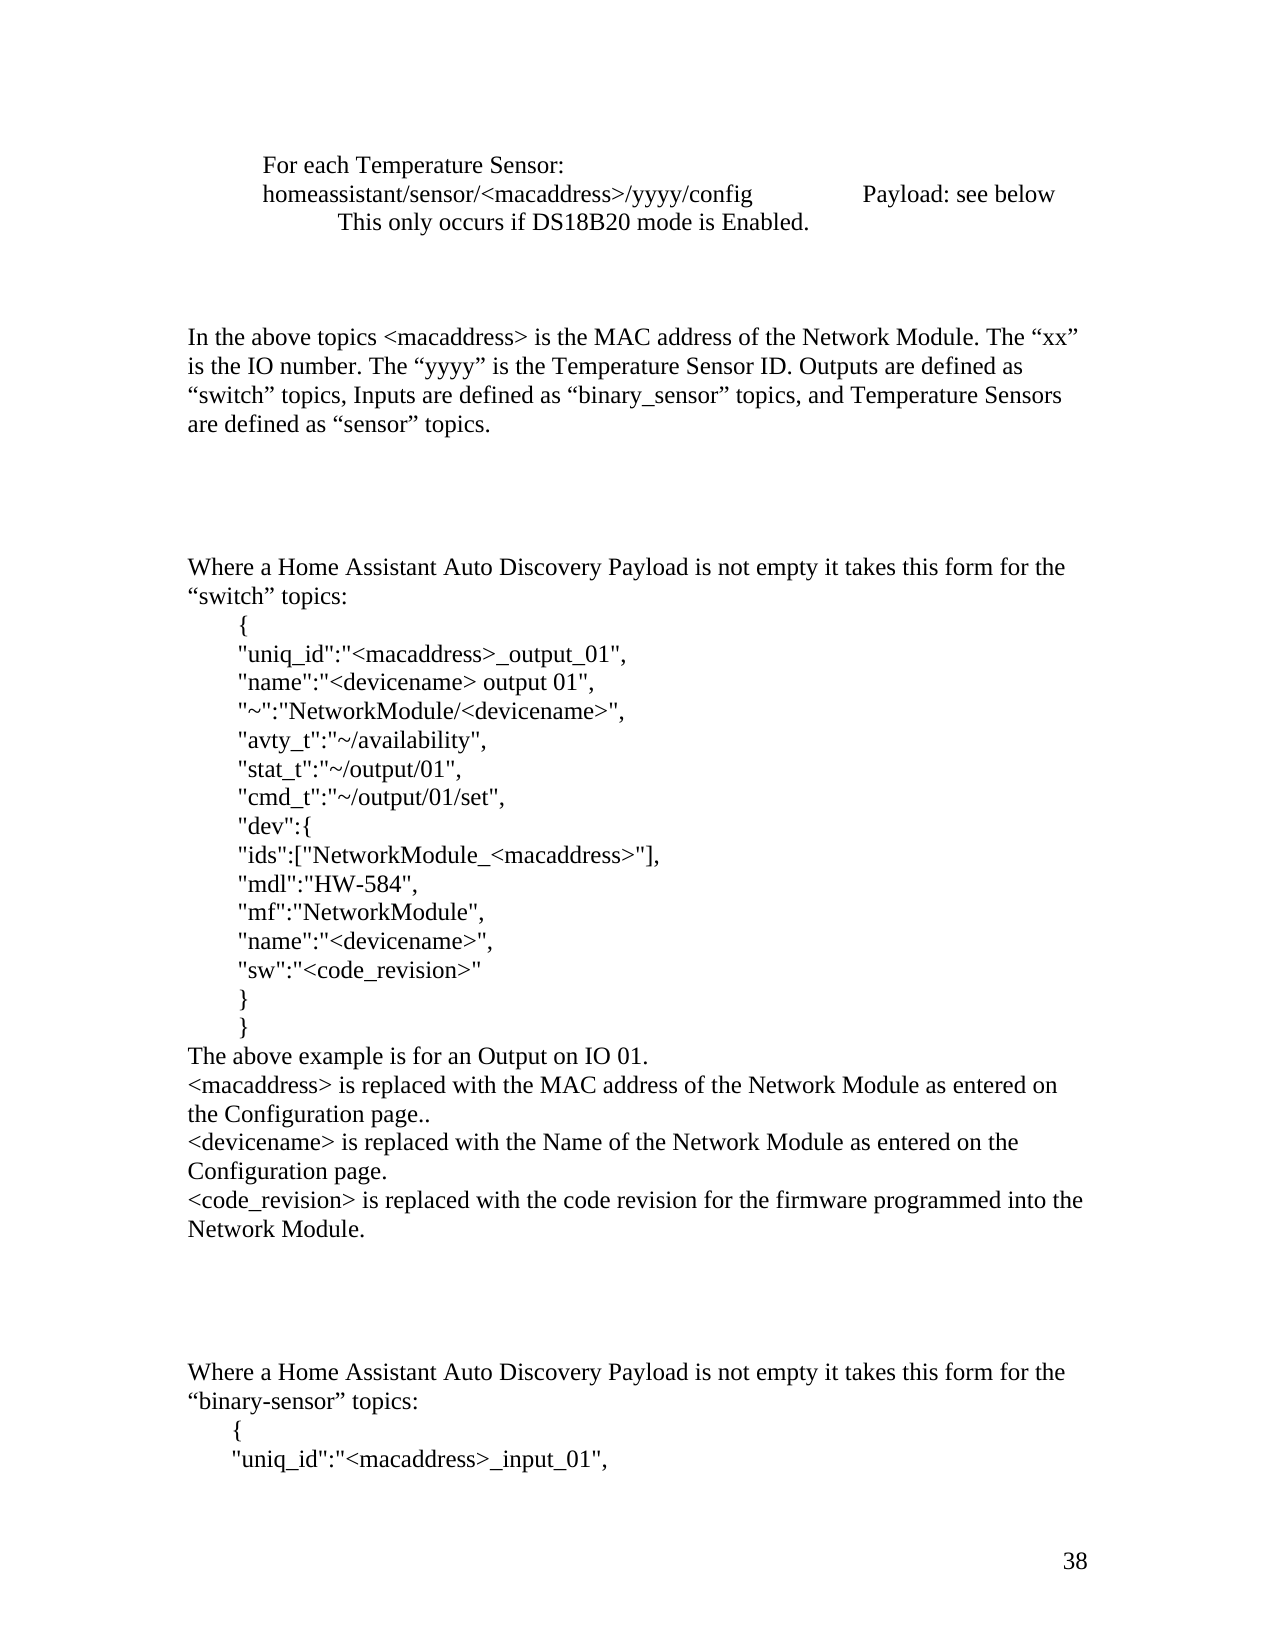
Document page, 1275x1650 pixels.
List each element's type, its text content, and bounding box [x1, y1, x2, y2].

text "mf":"NetworkModule", [187, 897, 1087, 926]
text "sw":"<code_revision>" [187, 955, 1087, 984]
text This only occurs if DS18B20 mode is Enabled. [337, 207, 1087, 236]
text "ids":["NetworkModule_<macaddress>"], [187, 840, 1087, 869]
text The above example is for an Output on IO 01. [187, 1041, 1087, 1070]
text { [187, 610, 1087, 639]
text homeassistant/sensor/<macaddress>/yyyy/config Payload: see below [187, 179, 1087, 207]
text "stat_t":"~/output/01", [187, 754, 1087, 782]
text } [187, 1012, 1087, 1041]
text "dev":{ [187, 811, 1087, 840]
text For each Temperature Sensor: [262, 150, 1087, 179]
text "mdl":"HW-584", [187, 869, 1087, 897]
text "uniq_id":"<macaddress>_output_01", [187, 639, 1087, 667]
text "~":"NetworkModule/<devicename>", [187, 696, 1087, 725]
text <macaddress> is replaced with the MAC address of the Network Module as entered on the Configuration page.. [187, 1070, 1087, 1127]
text Where a Home Assistant Auto Discovery Payload is not empty it takes this form for the “binary-sensor” topics: [187, 1357, 1087, 1415]
text "avty_t":"~/availability", [187, 725, 1087, 754]
text "name":"<devicename> output 01", [187, 667, 1087, 696]
text "cmd_t":"~/output/01/set", [187, 782, 1087, 811]
text <code_revision> is replaced with the code revision for the firmware programmed into the Network Module. [187, 1185, 1087, 1242]
text "uniq_id":"<macaddress>_input_01", [187, 1444, 1087, 1472]
text } [187, 984, 1087, 1012]
text "name":"<devicename>", [187, 926, 1087, 955]
text Where a Home Assistant Auto Discovery Payload is not empty it takes this form for the “switch” topics: [187, 552, 1087, 610]
text { [187, 1415, 1087, 1444]
text <devicename> is replaced with the Name of the Network Module as entered on the Configuration page. [187, 1127, 1087, 1185]
text In the above topics <macaddress> is the MAC address of the Network Module. The “xx” is the IO number. The “yyyy” is the Temperature Sensor ID. Outputs are defined as “switch” topics, Inputs are defined as “binary_sensor” topics, and Temperature Sensors are defined as “sensor” topics. [187, 322, 1087, 437]
